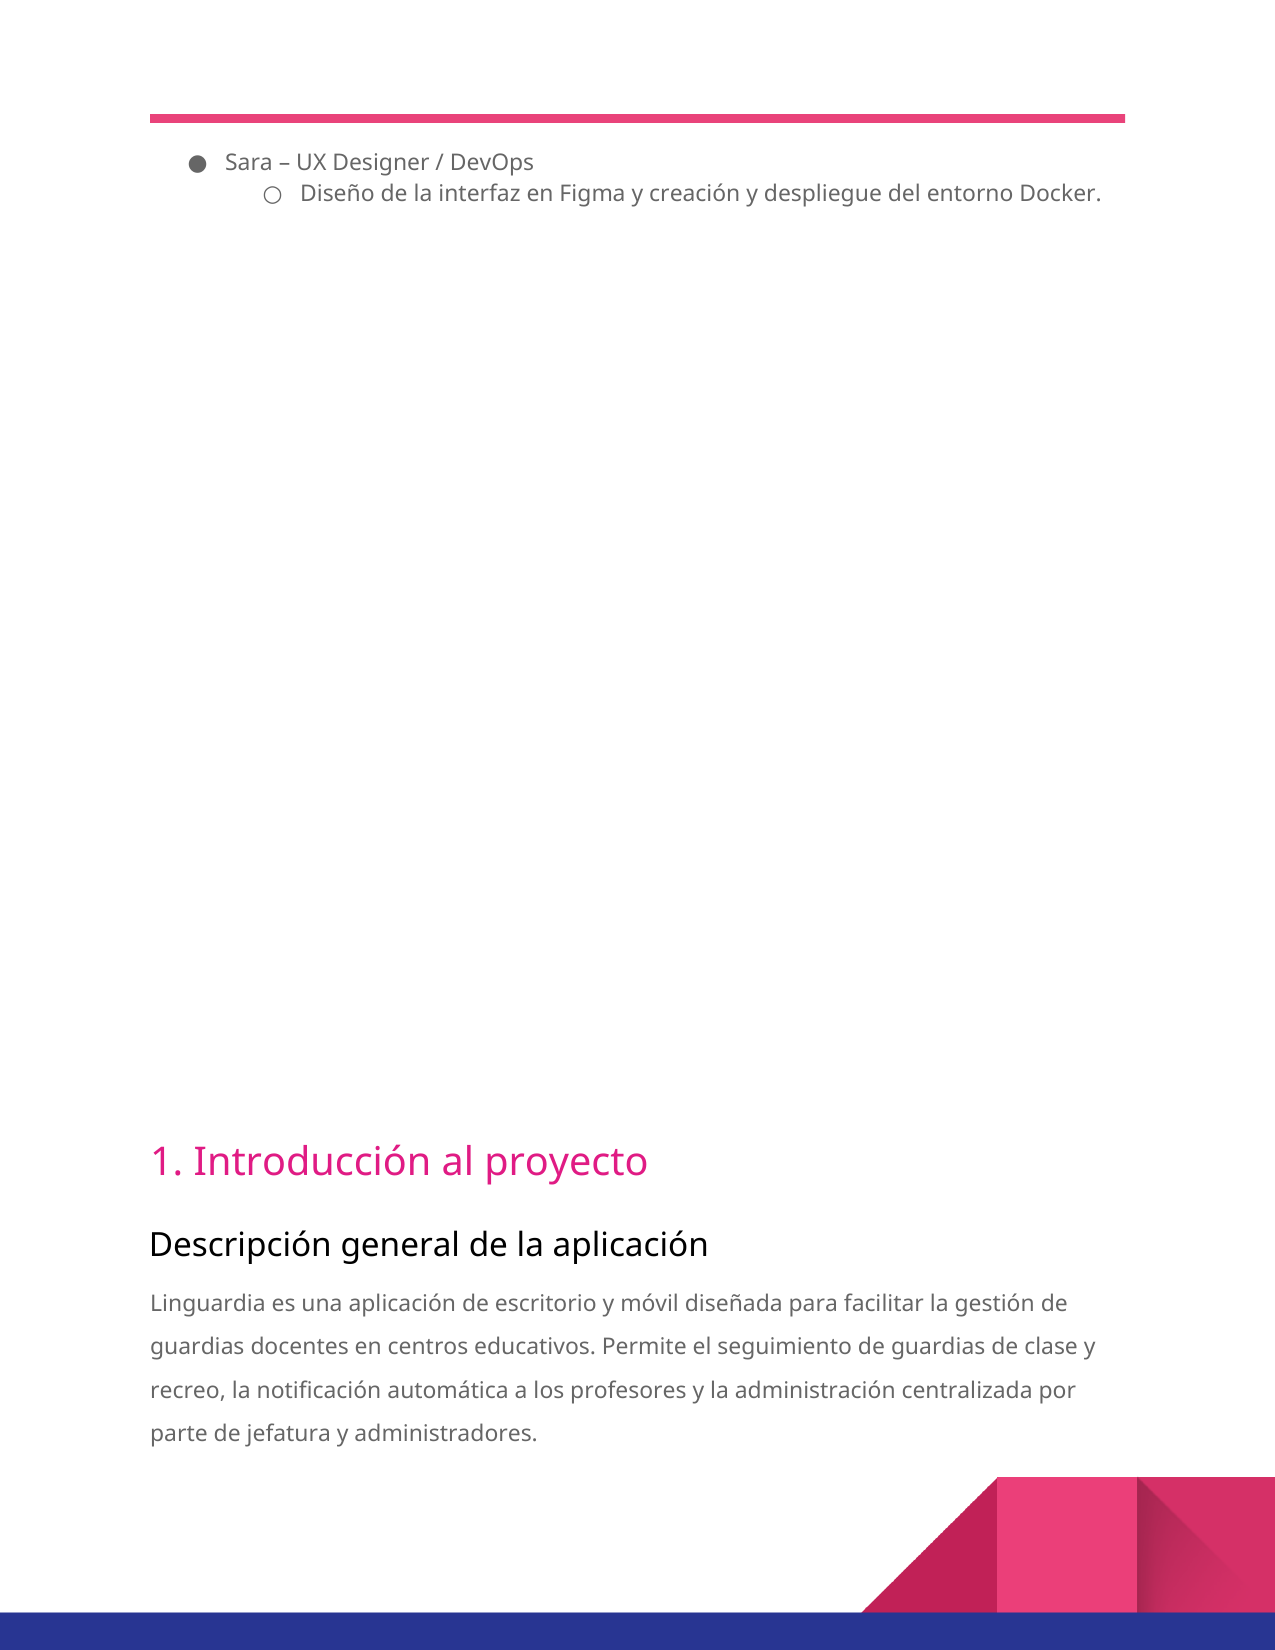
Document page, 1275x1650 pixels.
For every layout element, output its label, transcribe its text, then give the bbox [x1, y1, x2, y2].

text Linguardia es una aplicación de escritorio y móvil diseñada para facilitar la gestión de guardias docentes en centros educativos. Permite el seguimiento de guardias de clase y recreo, la notificación automática a los profesores y la administración centralizada por parte de jefatura y administradores. [150, 1287, 1125, 1448]
picture [0, 1475, 1275, 1650]
subtitle Descripción general de la aplicación [148, 1221, 1125, 1266]
list Sara – UX Designer / DevOps [187, 146, 1125, 177]
picture [150, 114, 1125, 123]
text 1. Introducción al proyecto [150, 1133, 1125, 1187]
list Diseño de la interfaz en Figma y creación y despliegue del entorno Docker. [262, 177, 1125, 208]
